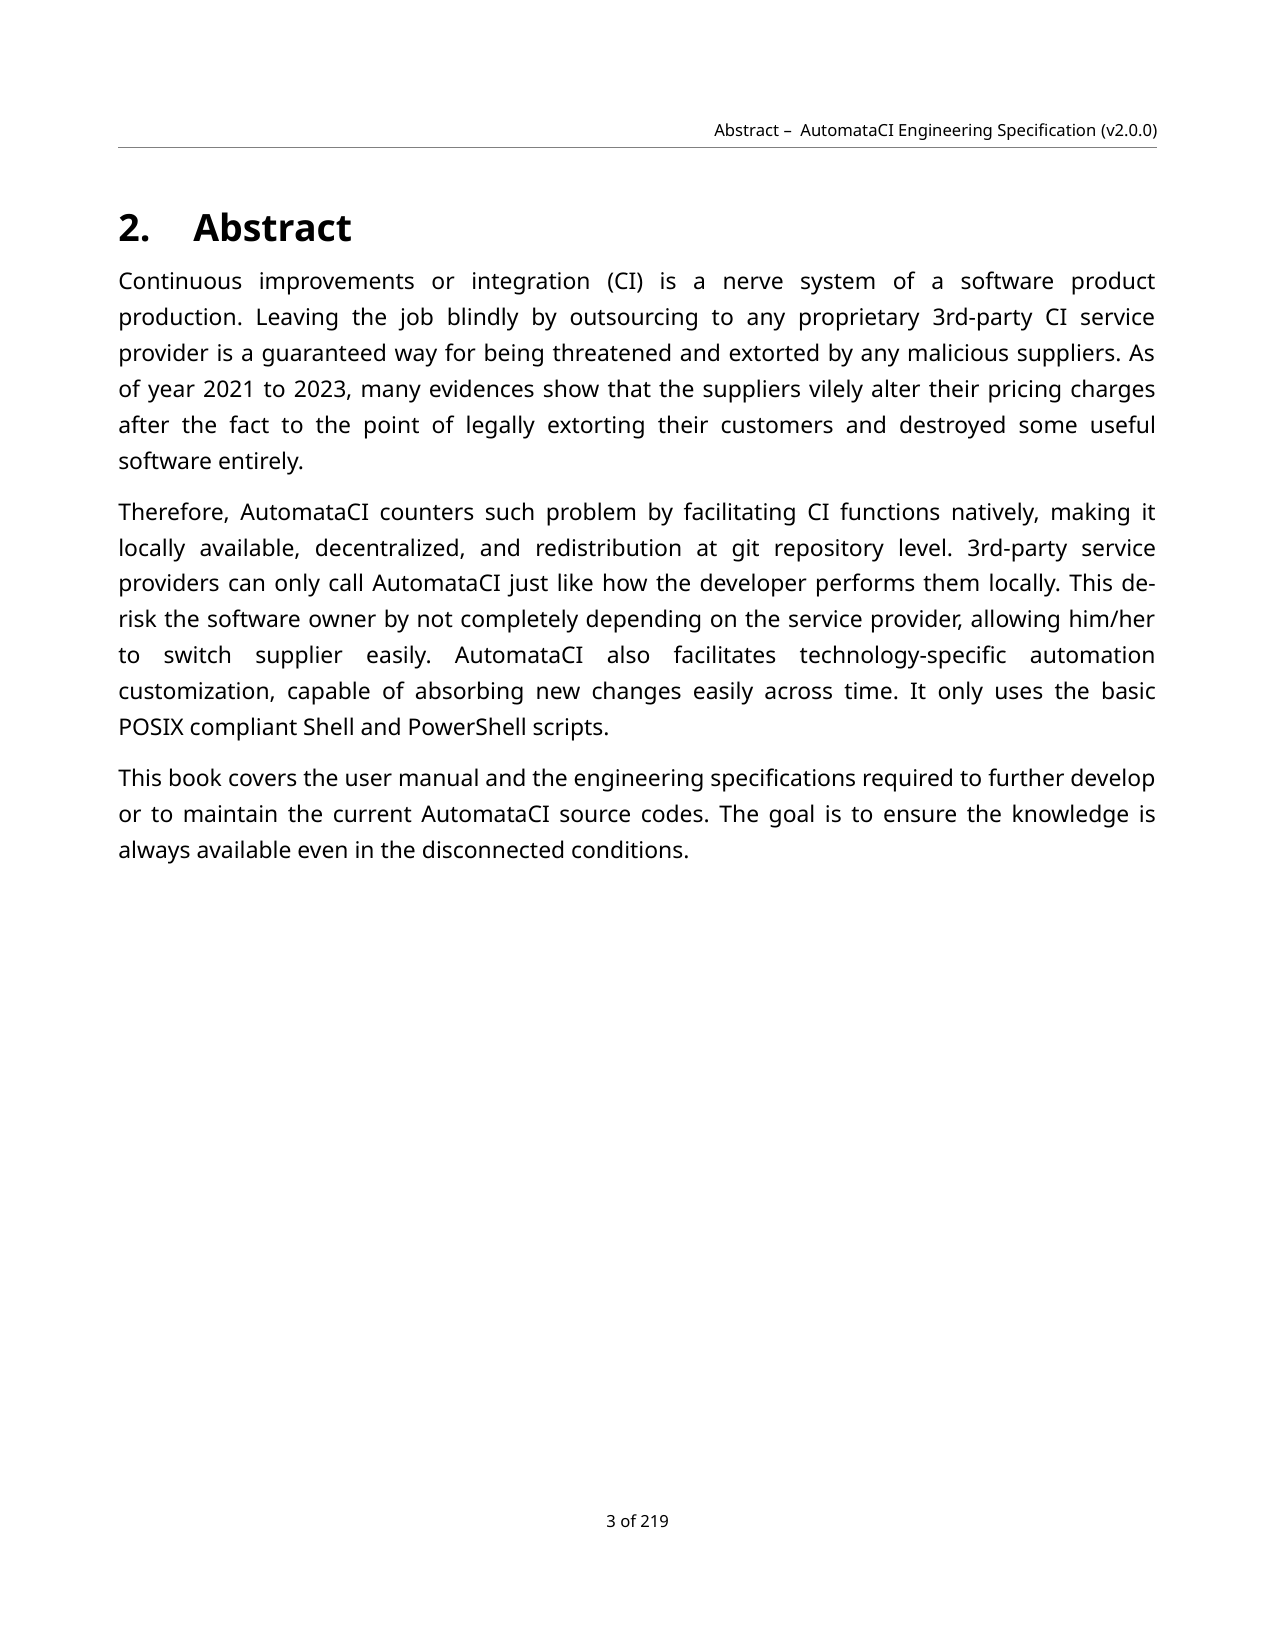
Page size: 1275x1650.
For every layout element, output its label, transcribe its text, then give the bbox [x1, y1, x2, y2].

text Continuous improvements or integration (CI) is a nerve system of a software product production. Leaving the job blindly by outsourcing to any proprietary 3rd-party CI service provider is a guaranteed way for being threatened and extorted by any malicious suppliers. As of year 2021 to 2023, many evidences show that the suppliers vilely alter their pricing charges after the fact to the point of legally extorting their customers and destroyed some useful software entirely. [118, 265, 1157, 476]
text Therefore, AutomataCI counters such problem by facilitating CI functions natively, making it locally available, decentralized, and redistribution at git repository level. 3rd-party service providers can only call AutomataCI just like how the developer performs them locally. This de-risk the software owner by not completely depending on the service provider, allowing him/her to switch supplier easily. AutomataCI also facilitates technology-specific automation customization, capable of absorbing new changes easily across time. It only uses the basic POSIX compliant Shell and PowerShell scripts. [118, 496, 1157, 742]
text This book covers the user manual and the engineering specifications required to further develop or to maintain the current AutomataCI source codes. The goal is to ensure the knowledge is always available even in the disconnected conditions. [118, 762, 1157, 865]
subtitle Abstract [118, 201, 1157, 252]
